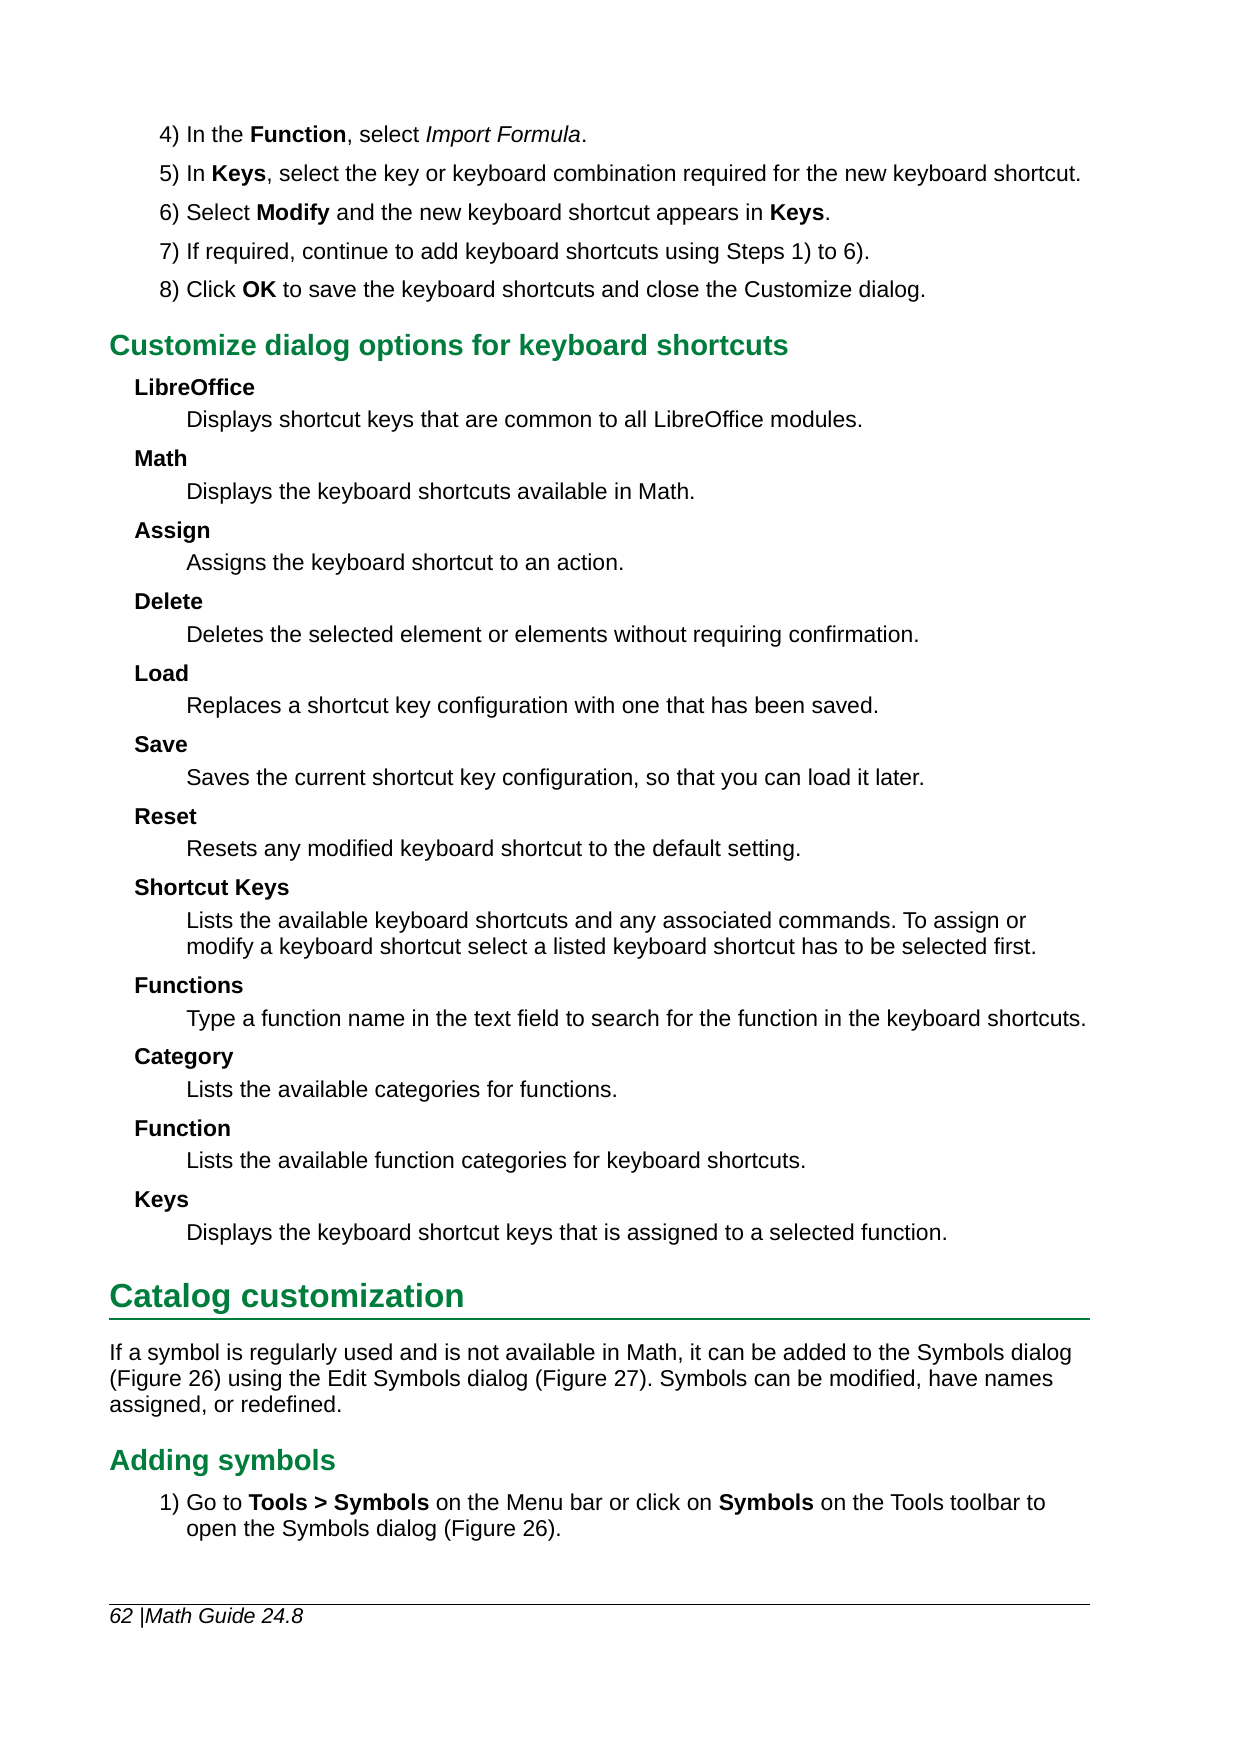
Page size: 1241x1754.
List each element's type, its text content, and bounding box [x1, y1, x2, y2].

text Lists the available keyboard shortcuts and any associated commands. To assign or modify a keyboard shortcut select a listed keyboard shortcut has to be selected first. [186, 907, 1090, 959]
subtitle Adding symbols [109, 1443, 1090, 1476]
subtitle Customize dialog options for keyboard shortcuts [109, 328, 1090, 361]
text Lists the available function categories for keyboard shortcuts. [186, 1147, 1090, 1174]
text Resets any modified keyboard shortcut to the default setting. [186, 835, 1090, 862]
text Load [134, 660, 1090, 686]
text Math [134, 445, 1090, 472]
list If required, continue to add keyboard shortcuts using Steps 1) to 6). [186, 238, 1090, 264]
subtitle Catalog customization [109, 1276, 1090, 1318]
list Click OK to save the keyboard shortcuts and close the Customize dialog. [186, 276, 1090, 303]
text Keys [134, 1186, 1090, 1213]
text Assigns the keyboard shortcut to an action. [186, 549, 1090, 576]
text Lists the available categories for functions. [186, 1076, 1090, 1102]
list In the Function, select Import Formula. [186, 121, 1090, 147]
text Assign [134, 517, 1090, 543]
text Save [134, 731, 1090, 757]
text Shortcut Keys [134, 874, 1090, 900]
text Replaces a shortcut key configuration with one that has been saved. [186, 692, 1090, 719]
list Select Modify and the new keyboard shortcut appears in Keys. [186, 199, 1090, 225]
text Saves the current shortcut key configuration, so that you can load it later. [186, 764, 1090, 790]
text If a symbol is regularly used and is not available in Math, it can be added to the Symbols dialog (Figure 26) using the Edit Symbols dialog (Figure 27). Symbols can be modified, have names assigned, or redefined. [109, 1339, 1090, 1418]
text Deletes the selected element or elements without requiring confirmation. [186, 621, 1090, 647]
text LibreOffice [134, 374, 1090, 400]
text Delete [134, 588, 1090, 614]
list Go to Tools > Symbols on the Menu bar or click on Symbols on the Tools toolbar to open the Symbols dialog (Figure 26). [186, 1489, 1090, 1541]
text Displays the keyboard shortcut keys that is assigned to a selected function. [186, 1219, 1090, 1245]
text Category [134, 1043, 1090, 1070]
text Functions [134, 972, 1090, 998]
text Displays shortcut keys that are common to all LibreOffice modules. [186, 406, 1090, 433]
text Reset [134, 803, 1090, 829]
text Type a function name in the text field to search for the function in the keyboard shortcuts. [186, 1004, 1090, 1031]
text Function [134, 1115, 1090, 1141]
list In Keys, select the key or keyboard combination required for the new keyboard shortcut. [186, 160, 1090, 186]
text Displays the keyboard shortcuts available in Math. [186, 478, 1090, 504]
